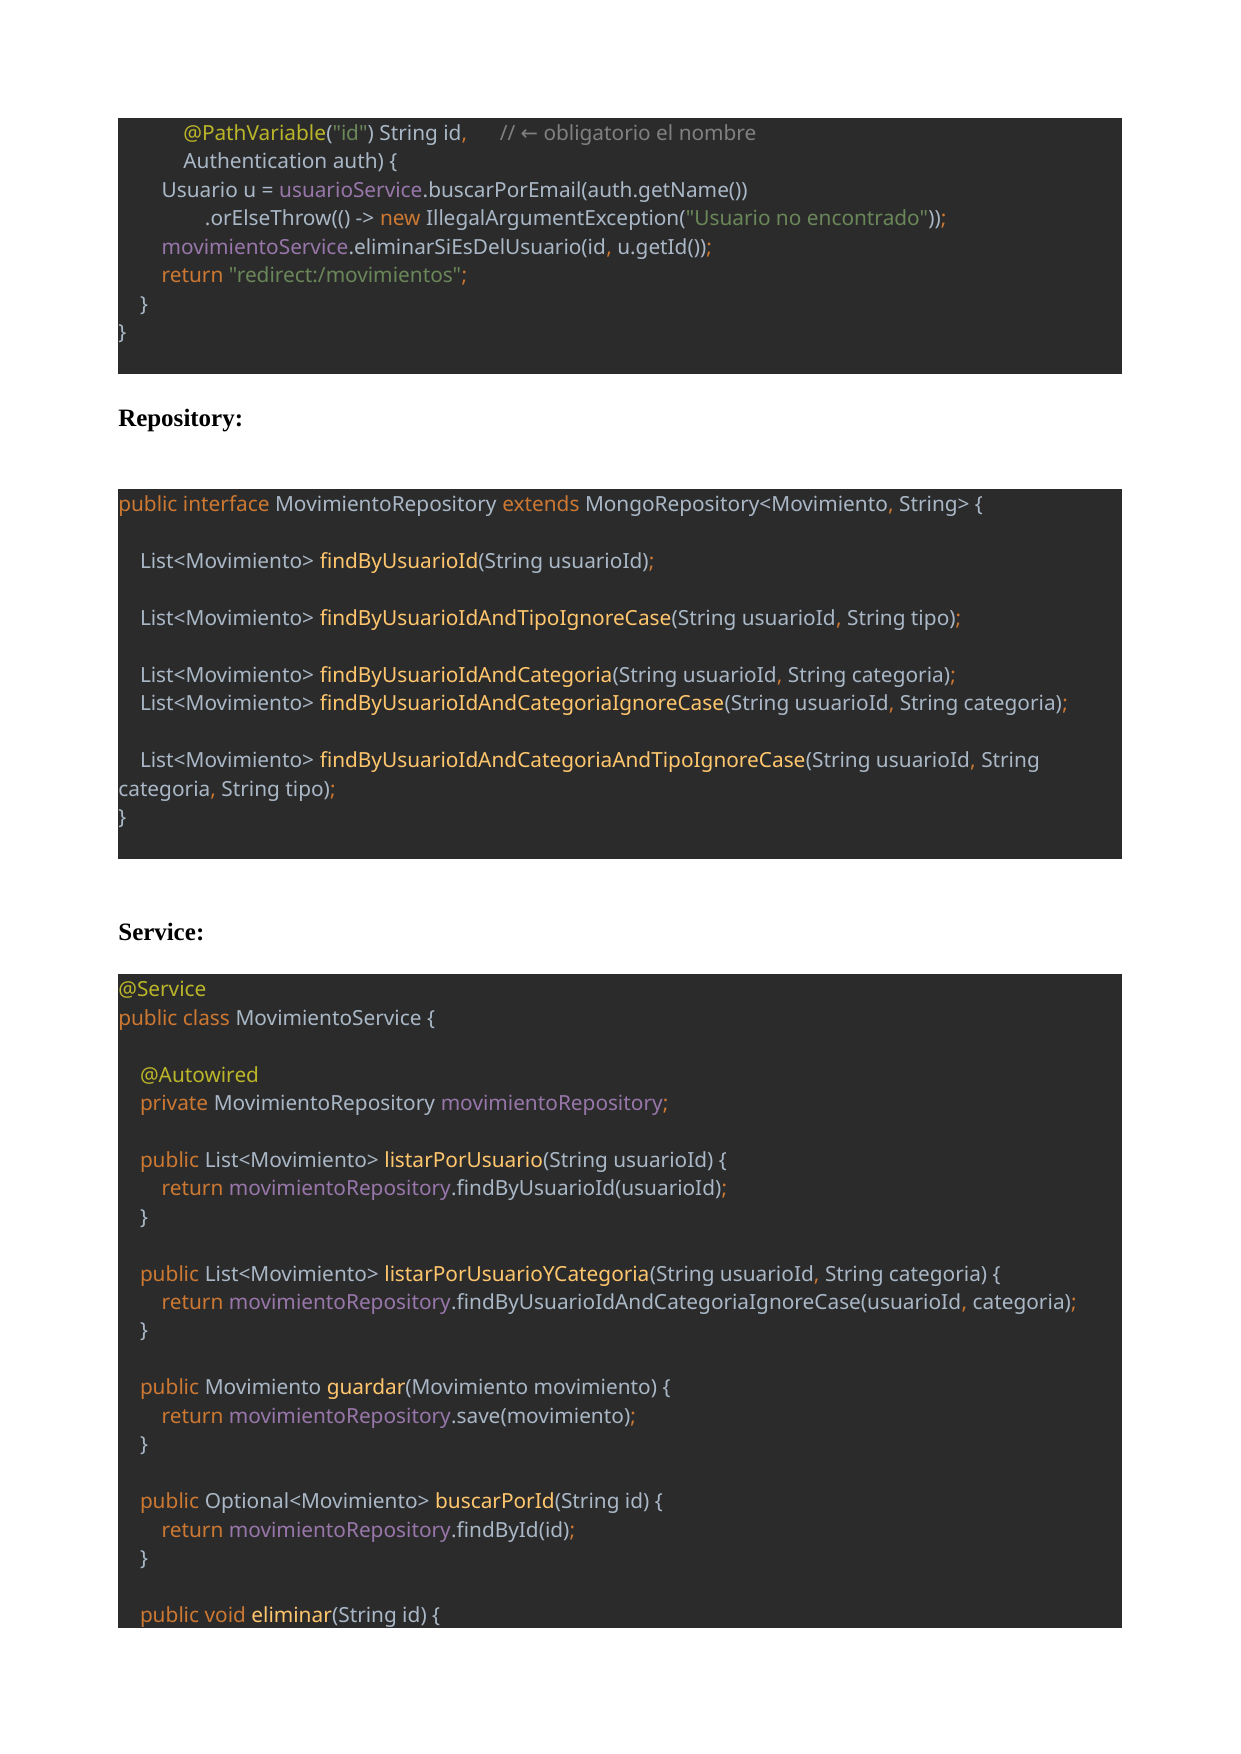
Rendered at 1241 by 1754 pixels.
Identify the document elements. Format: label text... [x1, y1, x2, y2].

text @Service public class MovimientoService { @Autowired private MovimientoRepository movimientoRepository; public List<Movimiento> listarPorUsuario(String usuarioId) { return movimientoRepository.findByUsuarioId(usuarioId); } public List<Movimiento> listarPorUsuarioYCategoria(String usuarioId, String categoria) { return movimientoRepository.findByUsuarioIdAndCategoriaIgnoreCase(usuarioId, categoria); } public Movimiento guardar(Movimiento movimiento) { return movimientoRepository.save(movimiento); } public Optional<Movimiento> buscarPorId(String id) { return movimientoRepository.findById(id); } public void eliminar(String id) { [118, 974, 1122, 1628]
text @PathVariable("id") String id, // ← obligatorio el nombre Authentication auth) { Usuario u = usuarioService.buscarPorEmail(auth.getName()) .orElseThrow(() -> new IllegalArgumentException("Usuario no encontrado")); movimientoService.eliminarSiEsDelUsuario(id, u.getId()); return "redirect:/movimientos"; } } [118, 118, 1122, 374]
text public interface MovimientoRepository extends MongoRepository<Movimiento, String> { List<Movimiento> findByUsuarioId(String usuarioId); List<Movimiento> findByUsuarioIdAndTipoIgnoreCase(String usuarioId, String tipo); List<Movimiento> findByUsuarioIdAndCategoria(String usuarioId, String categoria); List<Movimiento> findByUsuarioIdAndCategoriaIgnoreCase(String usuarioId, String categoria); List<Movimiento> findByUsuarioIdAndCategoriaAndTipoIgnoreCase(String usuarioId, String categoria, String tipo); } [118, 489, 1122, 859]
text Service: [118, 917, 1122, 946]
text Repository: [118, 403, 1122, 432]
